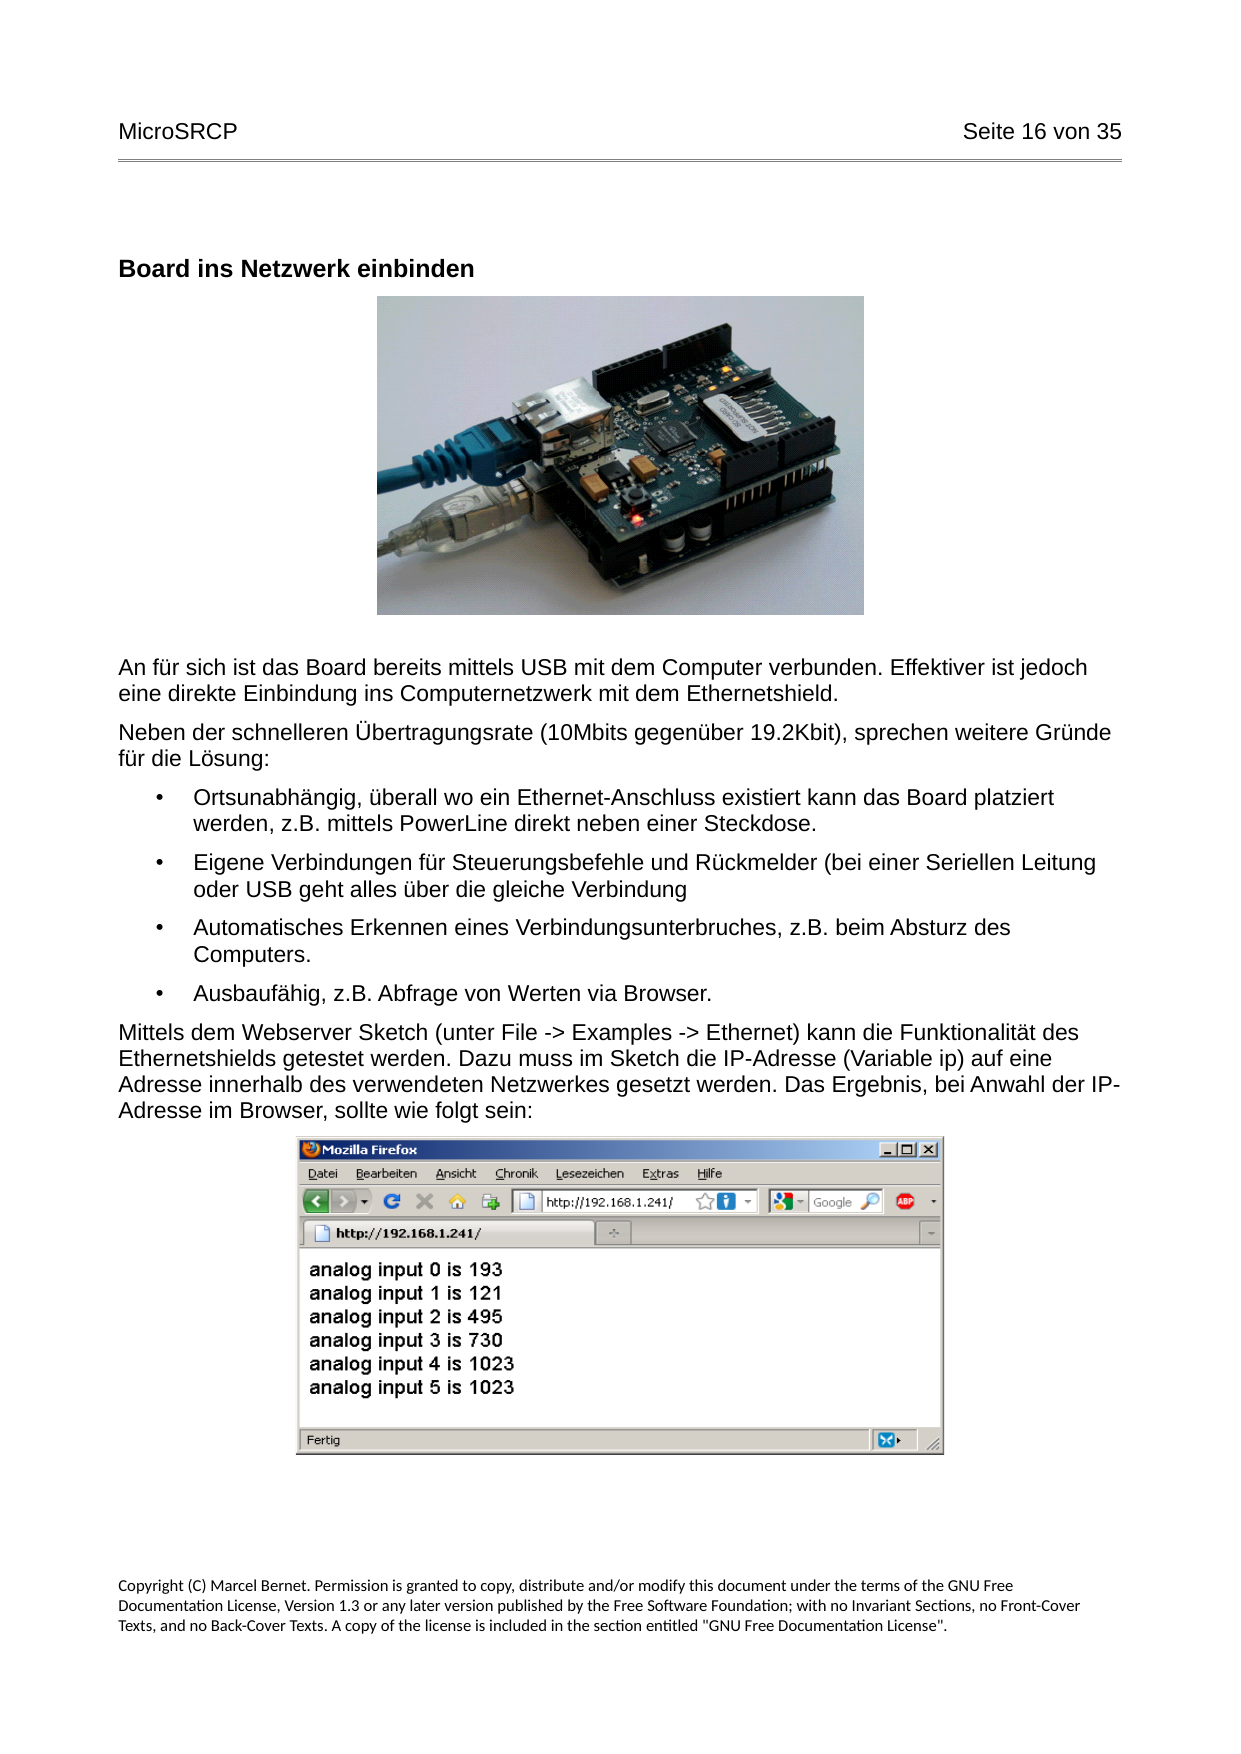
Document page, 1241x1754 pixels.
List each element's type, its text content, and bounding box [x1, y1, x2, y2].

text Mittels dem Webserver Sketch (unter File -> Examples -> Ethernet) kann die Funktionalität des Ethernetshields getestet werden. Dazu muss im Sketch die IP-Adresse (Variable ip) auf eine Adresse innerhalb des verwendeten Netzwerkes gesetzt werden. Das Ergebnis, bei Anwahl der IP-Adresse im Browser, sollte wie folgt sein: [118, 1018, 1122, 1124]
picture [295, 1136, 945, 1455]
list Automatisches Erkennen eines Verbindungsunterbruches, z.B. beim Absturz des Computers. [156, 914, 1122, 967]
list Ausbaufähig, z.B. Abfrage von Werten via Browser. [156, 979, 1122, 1006]
subtitle Board ins Netzwerk einbinden [118, 254, 1122, 283]
list Ortsunabhängig, überall wo ein Ethernet-Anschluss existiert kann das Board platziert werden, z.B. mittels PowerLine direkt neben einer Steckdose. [156, 784, 1122, 837]
text Neben der schnelleren Übertragungsrate (10Mbits gegenüber 19.2Kbit), sprechen weitere Gründe für die Lösung: [118, 719, 1122, 771]
text An für sich ist das Board bereits mittels USB mit dem Computer verbunden. Effektiver ist jedoch eine direkte Einbindung ins Computernetzwerk mit dem Ethernetshield. [118, 653, 1122, 706]
list Eigene Verbindungen für Steuerungsbefehle und Rückmelder (bei einer Seriellen Leitung oder USB geht alles über die gleiche Verbindung [156, 849, 1122, 902]
